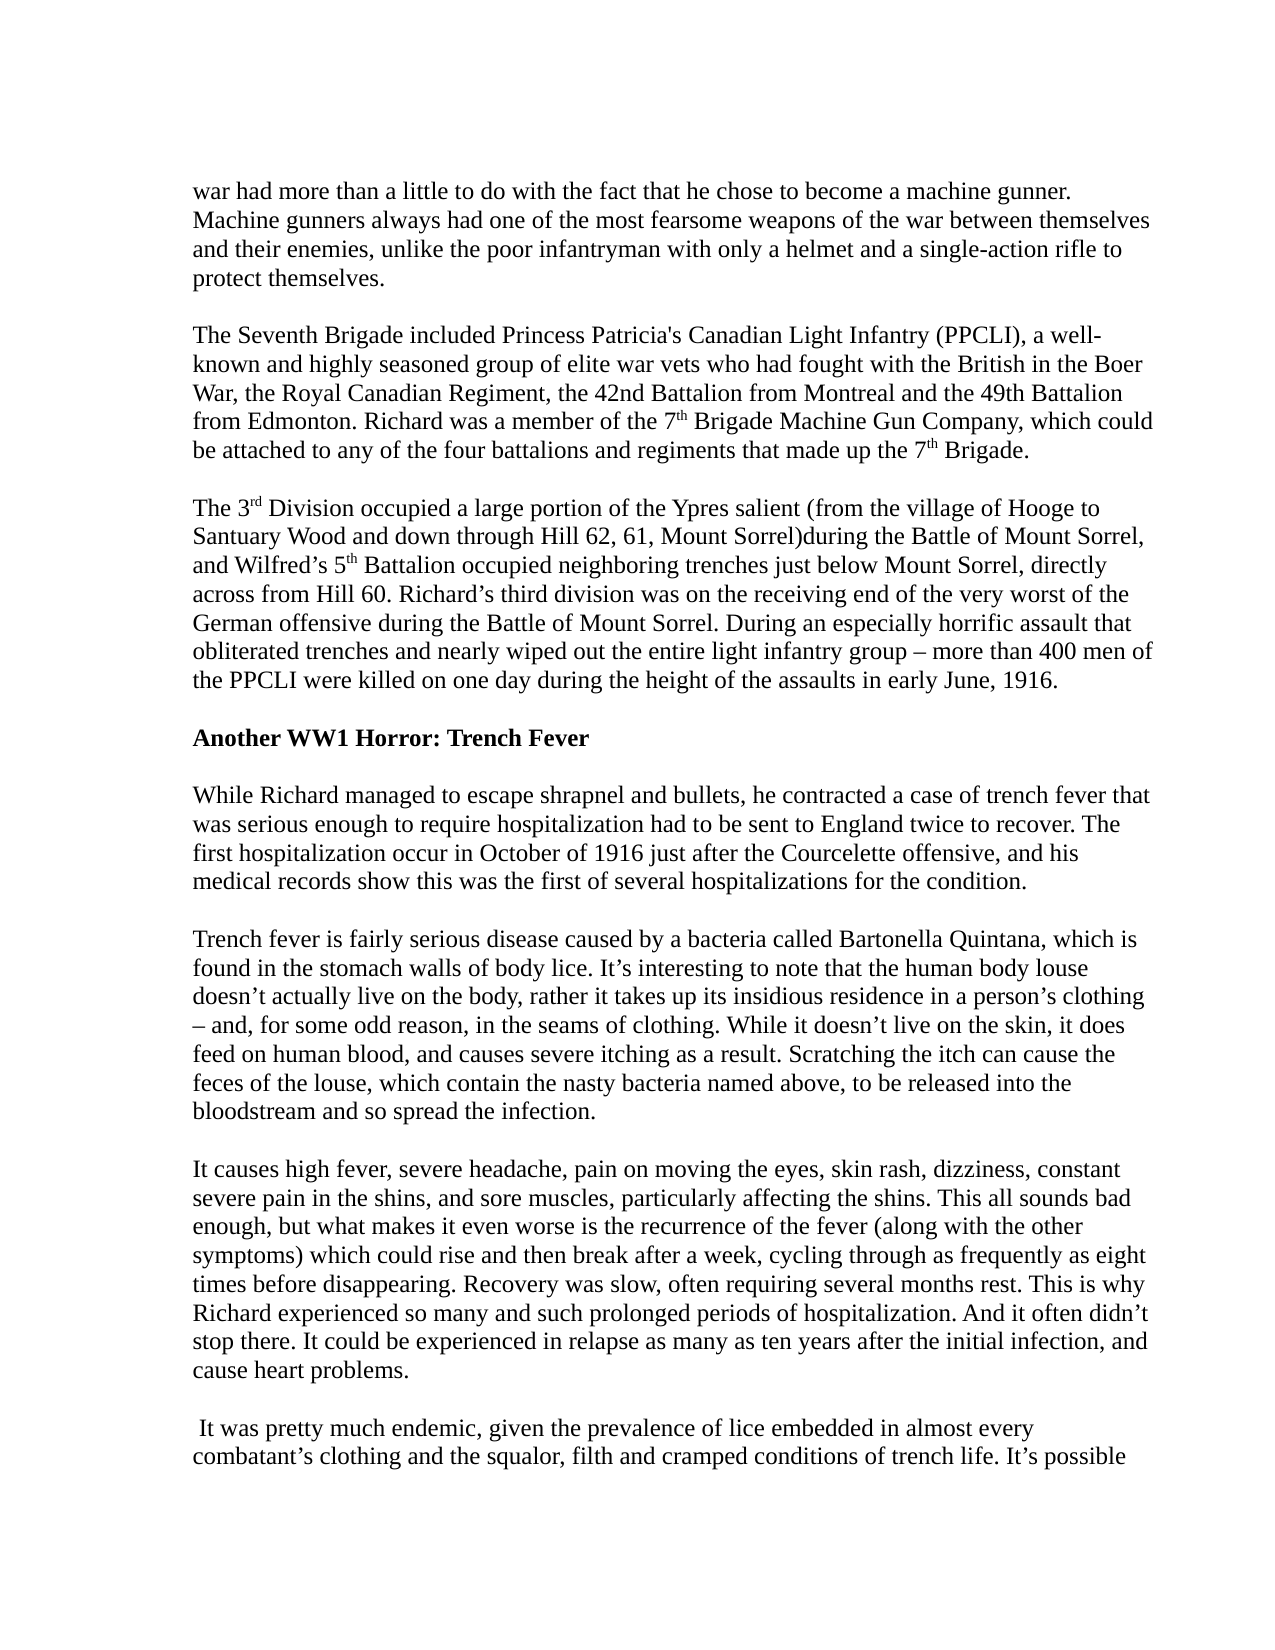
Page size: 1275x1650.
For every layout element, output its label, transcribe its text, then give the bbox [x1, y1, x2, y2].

text The 3rd Division occupied a large portion of the Ypres salient (from the village of Hooge to Santuary Wood and down through Hill 62, 61, Mount Sorrel)during the Battle of Mount Sorrel, and Wilfred’s 5th Battalion occupied neighboring trenches just below Mount Sorrel, directly across from Hill 60. Richard’s third division was on the receiving end of the very worst of the German offensive during the Battle of Mount Sorrel. During an especially horrific assault that obliterated trenches and nearly wiped out the entire light infantry group – more than 400 men of the PPCLI were killed on one day during the height of the assaults in early June, 1916. [192, 493, 1158, 694]
text It causes high fever, severe headache, pain on moving the eyes, skin rash, dizziness, constant severe pain in the shins, and sore muscles, particularly affecting the shins. This all sounds bad enough, but what makes it even worse is the recurrence of the fever (along with the other symptoms) which could rise and then break after a week, cycling through as frequently as eight times before disappearing. Recovery was slow, often requiring several months rest. This is why Richard experienced so many and such prolonged periods of hospitalization. And it often didn’t stop there. It could be experienced in relapse as many as ten years after the initial infection, and cause heart problems. [192, 1154, 1158, 1384]
text The Seventh Brigade included Princess Patricia's Canadian Light Infantry (PPCLI), a well-known and highly seasoned group of elite war vets who had fought with the British in the Boer War, the Royal Canadian Regiment, the 42nd Battalion from Montreal and the 49th Battalion from Edmonton. Richard was a member of the 7th Brigade Machine Gun Company, which could be attached to any of the four battalions and regiments that made up the 7th Brigade. [192, 320, 1158, 464]
text It was pretty much endemic, given the prevalence of lice embedded in almost every combatant’s clothing and the squalor, filth and cramped conditions of trench life. It’s possible [192, 1413, 1158, 1470]
text war had more than a little to do with the fact that he chose to become a machine gunner. Machine gunners always had one of the most fearsome weapons of the war between themselves and their enemies, unlike the poor infantryman with only a helmet and a single-action rifle to protect themselves. [192, 176, 1158, 291]
text Trench fever is fairly serious disease caused by a bacteria called Bartonella Quintana, which is found in the stomach walls of body lice. It’s interesting to note that the human body louse doesn’t actually live on the body, rather it takes up its insidious residence in a person’s clothing – and, for some odd reason, in the seams of clothing. While it doesn’t live on the skin, it does feed on human blood, and causes severe itching as a result. Scratching the itch can cause the feces of the louse, which contain the nasty bacteria named above, to be released into the bloodstream and so spread the infection. [192, 924, 1158, 1125]
text Another WW1 Horror: Trench Fever [192, 723, 1158, 751]
text While Richard managed to escape shrapnel and bullets, he contracted a case of trench fever that was serious enough to require hospitalization had to be sent to England twice to recover. The first hospitalization occur in October of 1916 just after the Courcelette offensive, and his medical records show this was the first of several hospitalizations for the condition. [192, 780, 1158, 895]
